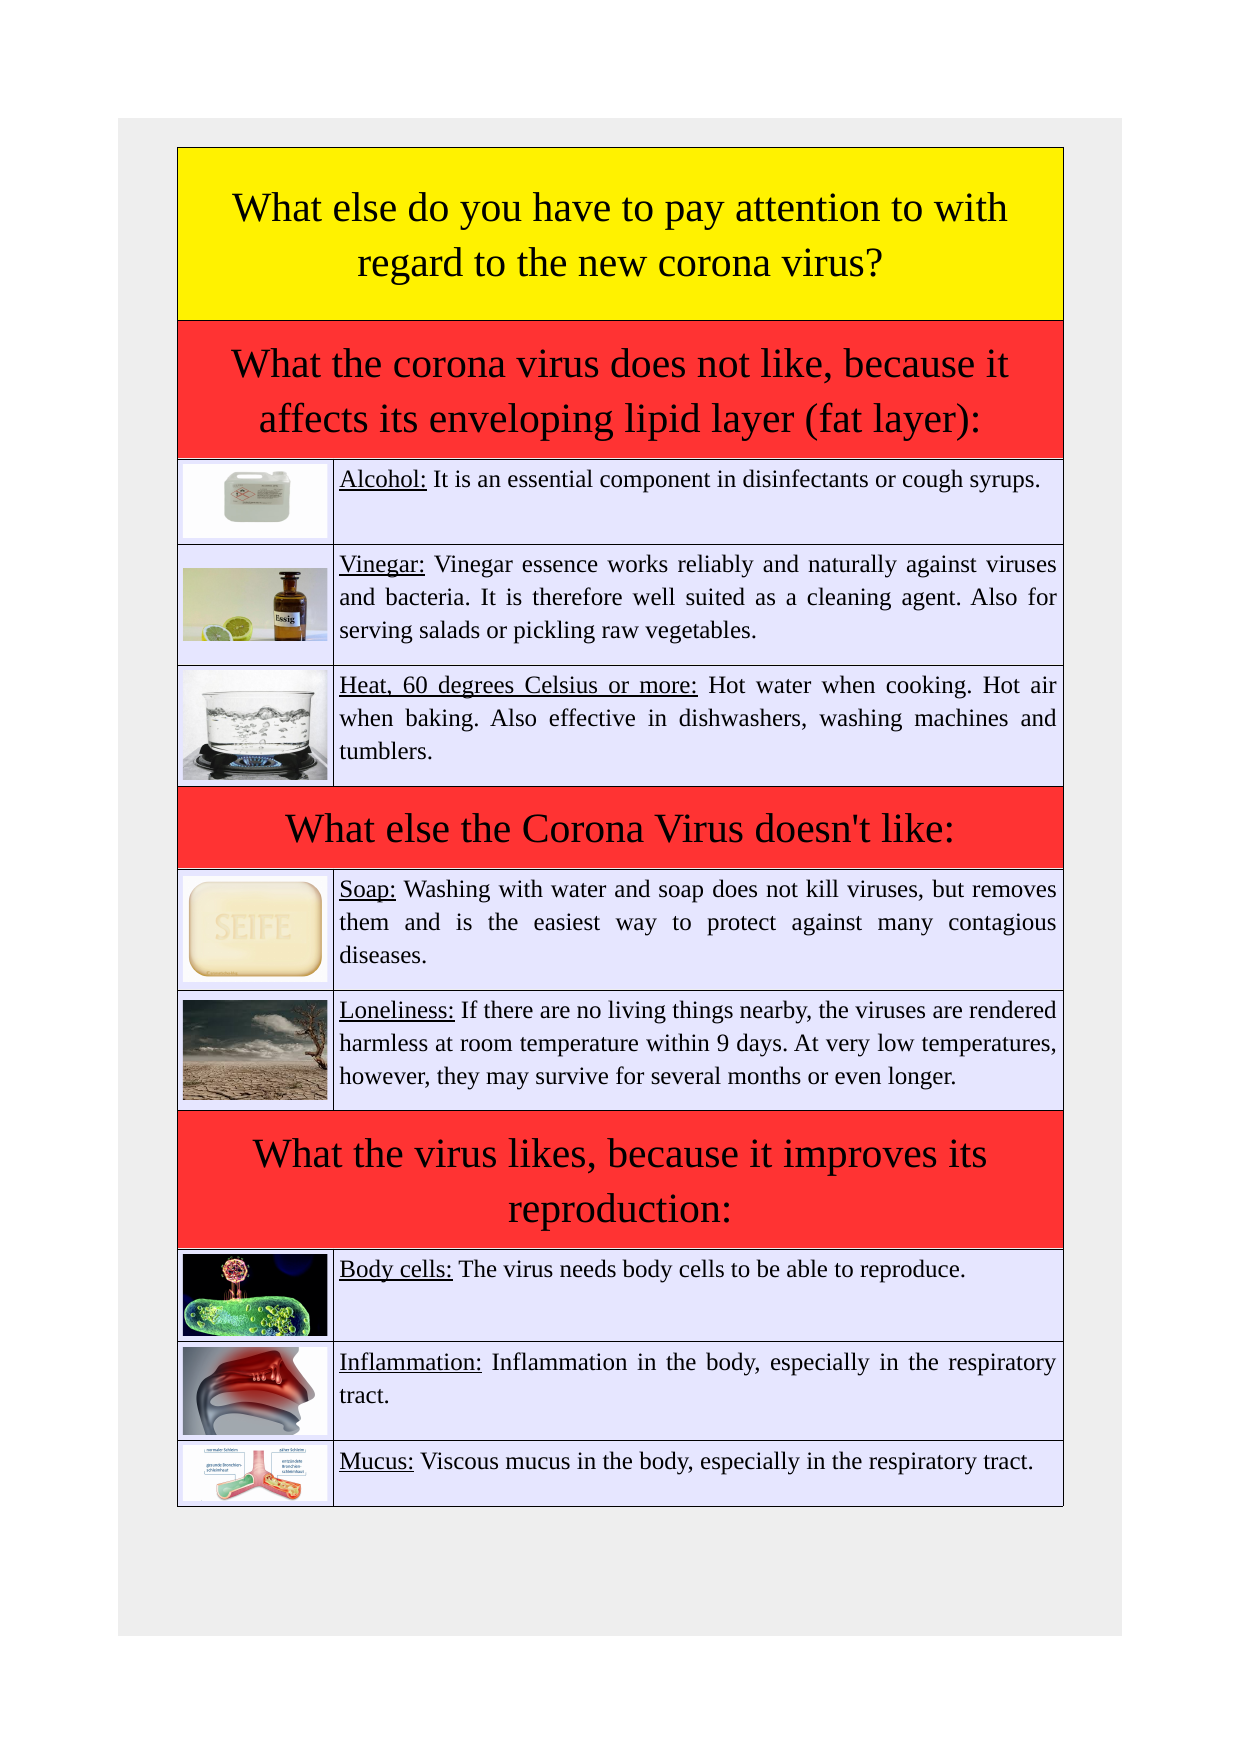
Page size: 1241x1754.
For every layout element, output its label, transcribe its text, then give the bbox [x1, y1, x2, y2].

table_cell Soap: Washing with water and soap does not kill viruses, but removes them and is the easiest way to protect against many contagious diseases. [334, 870, 1063, 989]
picture [182, 1000, 328, 1100]
table_cell Heat, 60 degrees Celsius or more: Hot water when cooking. Hot air when baking. Also effective in dishwashers, washing machines and tumblers. [334, 666, 1063, 786]
table_cell Inflammation: Inflammation in the body, especially in the respiratory tract. [334, 1342, 1063, 1440]
table_cell [178, 991, 333, 1110]
picture [182, 1445, 328, 1501]
table_cell [178, 1250, 333, 1341]
table_cell Body cells: The virus needs body cells to be able to reproduce. [334, 1250, 1063, 1341]
table_cell [178, 460, 333, 544]
table_cell [178, 870, 333, 989]
table_cell What else the Corona Virus doesn't like: [178, 787, 1063, 868]
table_cell [178, 1441, 333, 1506]
table_cell Vinegar: Vinegar essence works reliably and naturally against viruses and bacteria. It is therefore well suited as a cleaning agent. Also for serving salads or pickling raw vegetables. [334, 545, 1063, 664]
picture [182, 876, 328, 982]
picture [182, 670, 328, 780]
picture [182, 568, 328, 641]
picture [182, 464, 328, 538]
table_header What else do you have to pay attention to with regard to the new corona virus? [178, 148, 1063, 320]
table_cell What the virus likes, because it improves its reproduction: [178, 1111, 1063, 1248]
table_cell Loneliness: If there are no living things nearby, the viruses are rendered harmless at room temperature within 9 days. At very low temperatures, however, they may survive for several months or even longer. [334, 991, 1063, 1110]
table_cell [178, 545, 333, 664]
table_cell Mucus: Viscous mucus in the body, especially in the respiratory tract. [334, 1441, 1063, 1506]
table_cell [178, 1342, 333, 1440]
table_cell What the corona virus does not like, because it affects its enveloping lipid layer (fat layer): [178, 321, 1063, 458]
picture [182, 1254, 328, 1336]
table_cell Alcohol: It is an essential component in disinfectants or cough syrups. [334, 460, 1063, 544]
table_cell [178, 666, 333, 786]
picture [182, 1347, 328, 1435]
